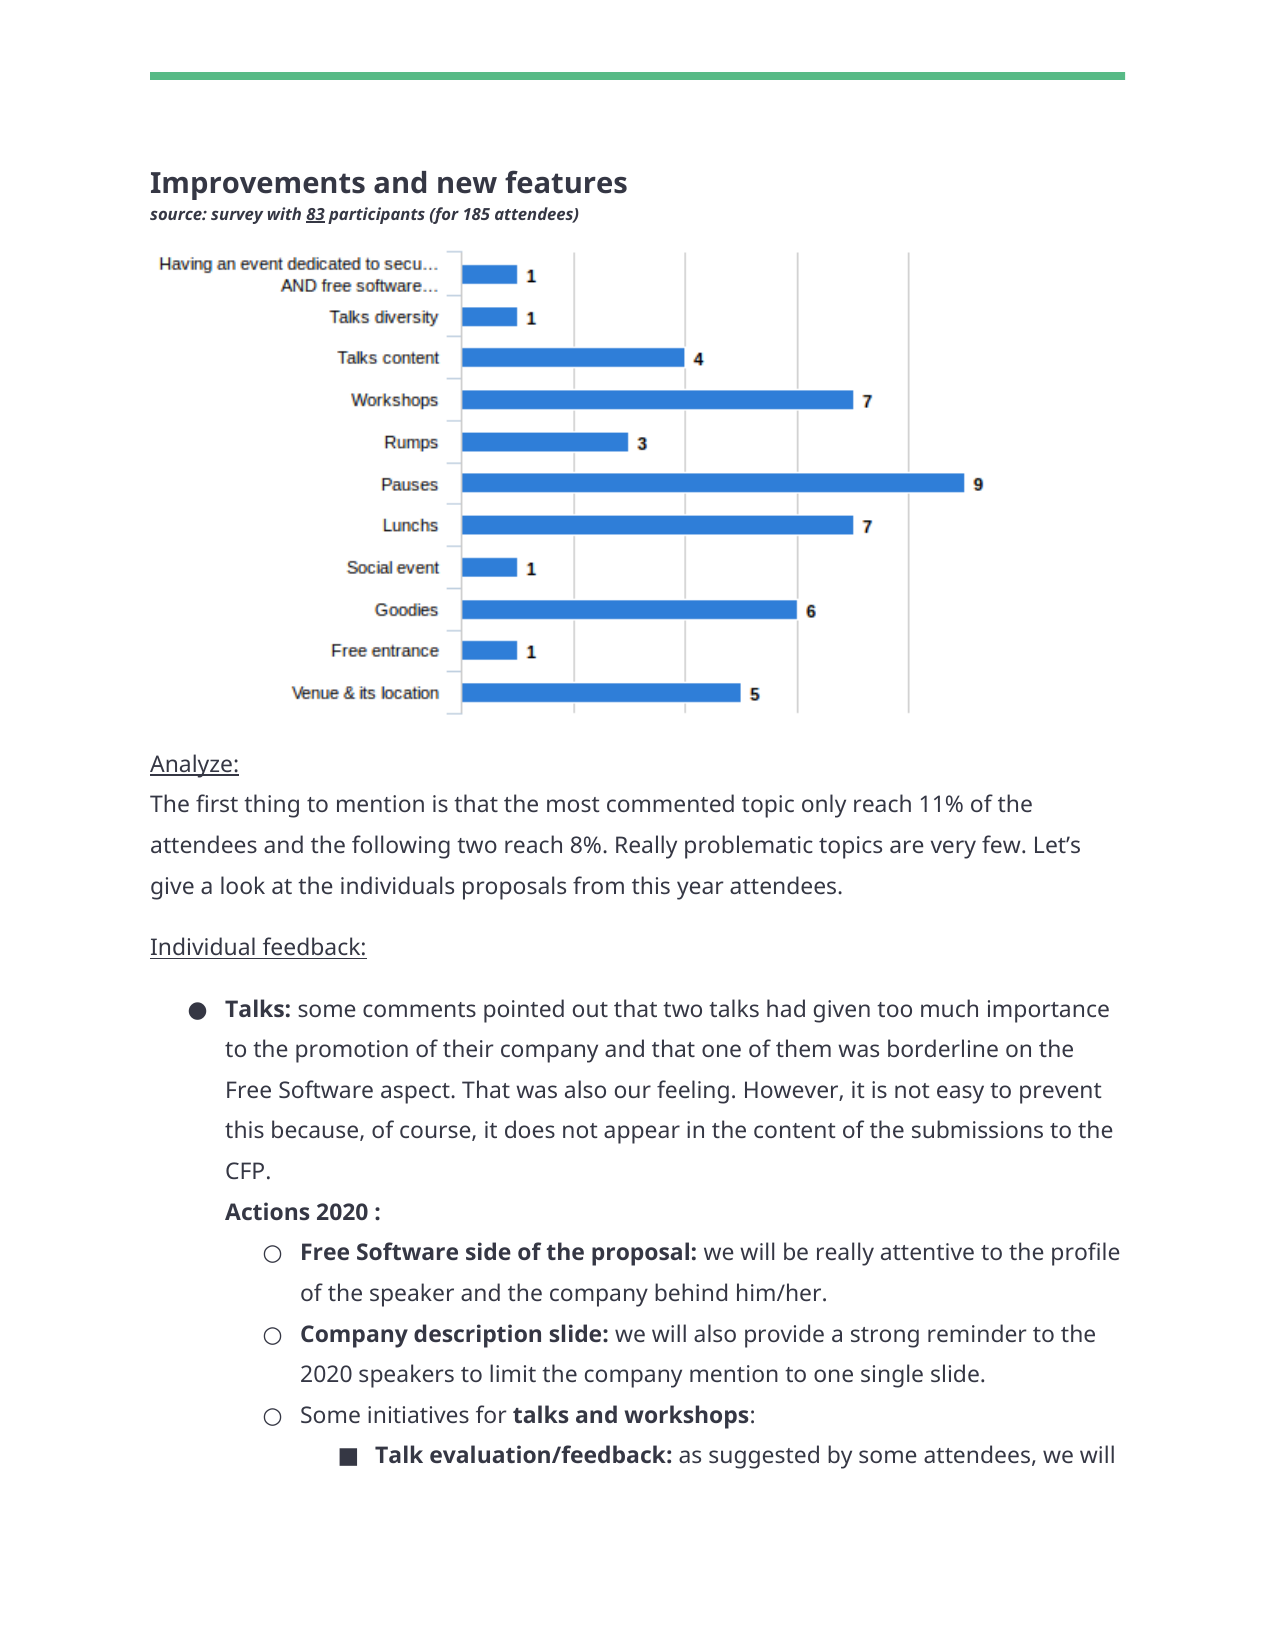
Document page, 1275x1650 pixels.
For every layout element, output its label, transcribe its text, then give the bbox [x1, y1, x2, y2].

list Talk evaluation/feedback: as suggested by some attendees, we will [337, 1439, 1125, 1471]
text Analyze: The first thing to mention is that the most commented topic only reach 11% of the attendees and the following two reach 8%. Really problematic topics are very few. Let’s give a look at the individuals proposals from this year attendees. [150, 748, 1125, 901]
list Company description slide: we will also provide a strong reminder to the 2020 speakers to limit the company mention to one single slide. [262, 1318, 1125, 1389]
picture [150, 72, 1125, 80]
picture [150, 245, 1002, 718]
subtitle Improvements and new features source: survey with 83 participants (for 185 attendees) [150, 162, 1125, 225]
list Free Software side of the proposal: we will be really attentive to the profile of the speaker and the company behind him/her. [262, 1236, 1125, 1308]
text Individual feedback: [150, 931, 1125, 962]
list Some initiatives for talks and workshops: [262, 1399, 1125, 1430]
list Talks: some comments pointed out that two talks had given too much importance to the promotion of their company and that one of them was borderline on the Free Software aspect. That was also our feeling. However, it is not easy to prevent this because, of course, it does not appear in the content of the submissions to the CFP. Actions 2020 : [187, 993, 1125, 1227]
